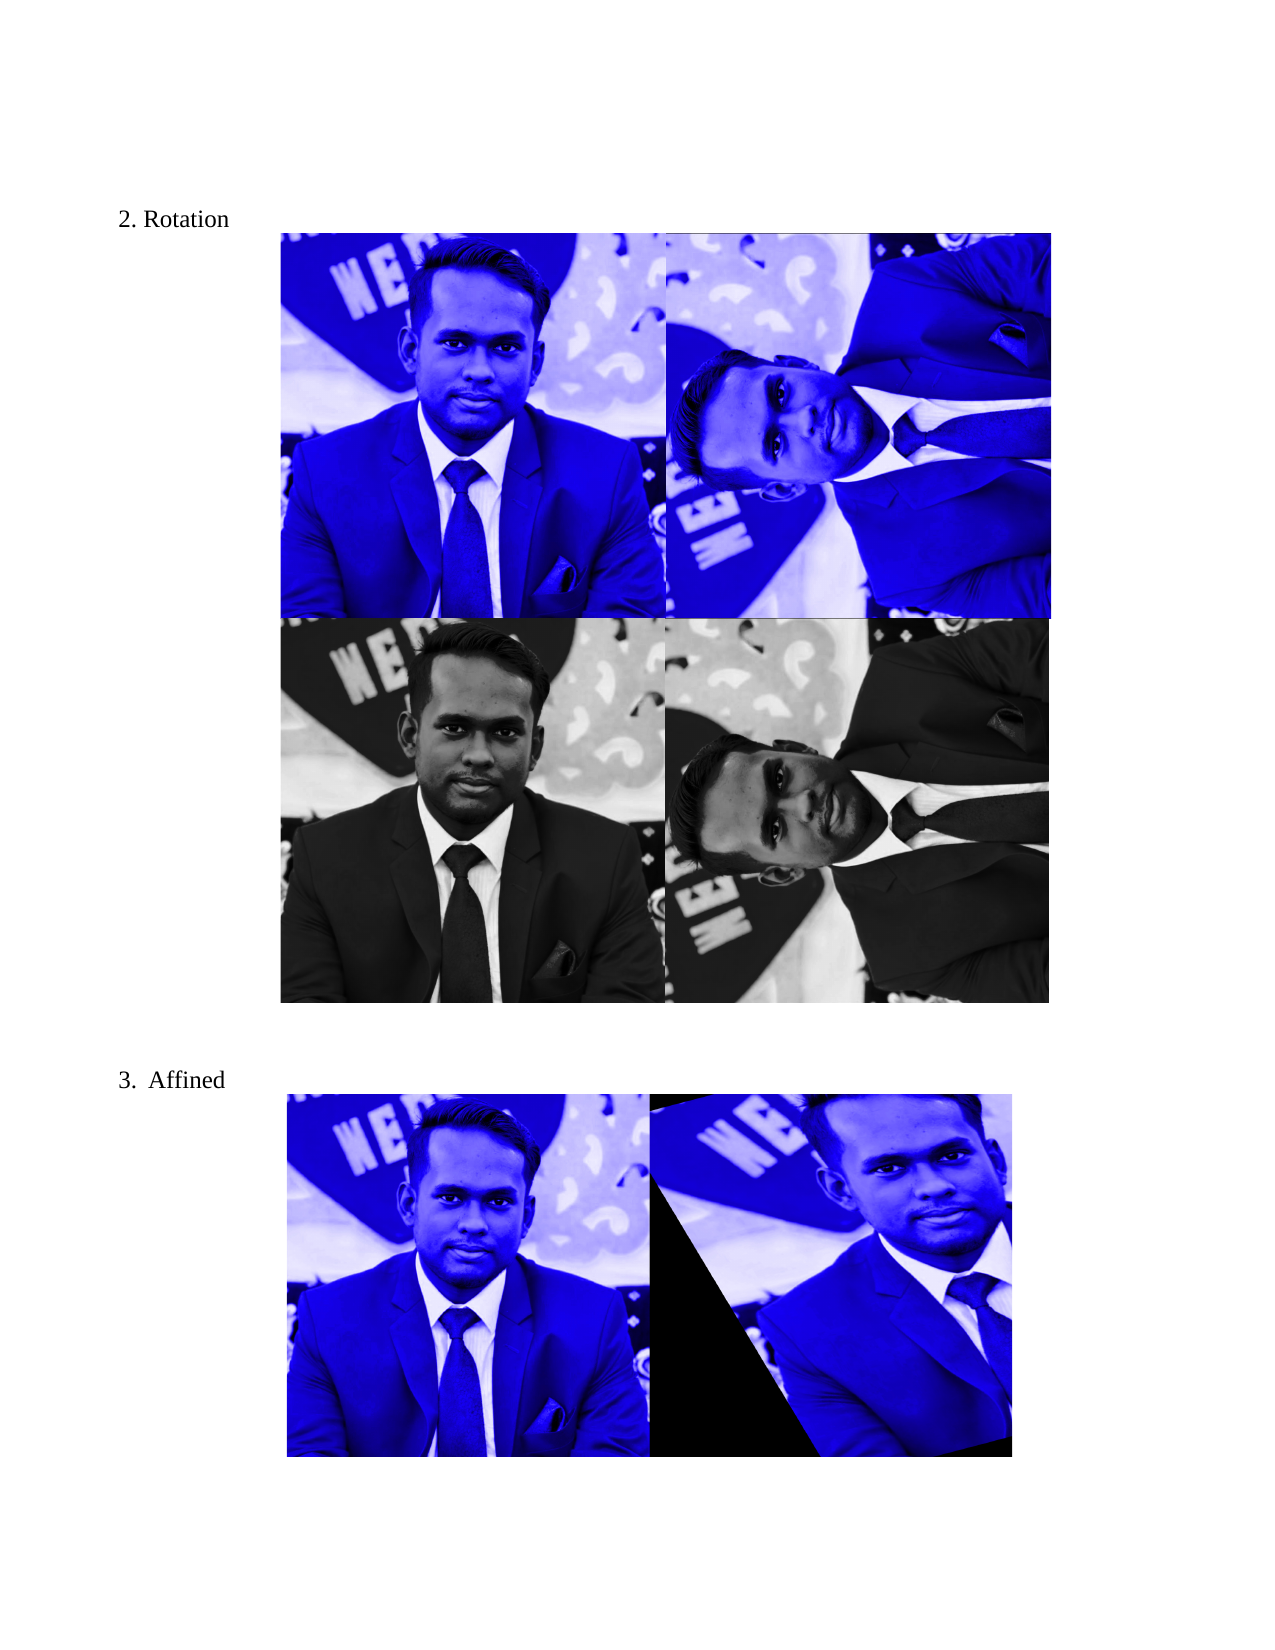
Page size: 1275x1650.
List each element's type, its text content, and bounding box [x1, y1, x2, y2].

picture [280, 233, 1052, 1003]
text 2. Rotation [118, 204, 1157, 233]
picture [286, 1094, 1013, 1457]
text 3. Affined [118, 1066, 1157, 1094]
